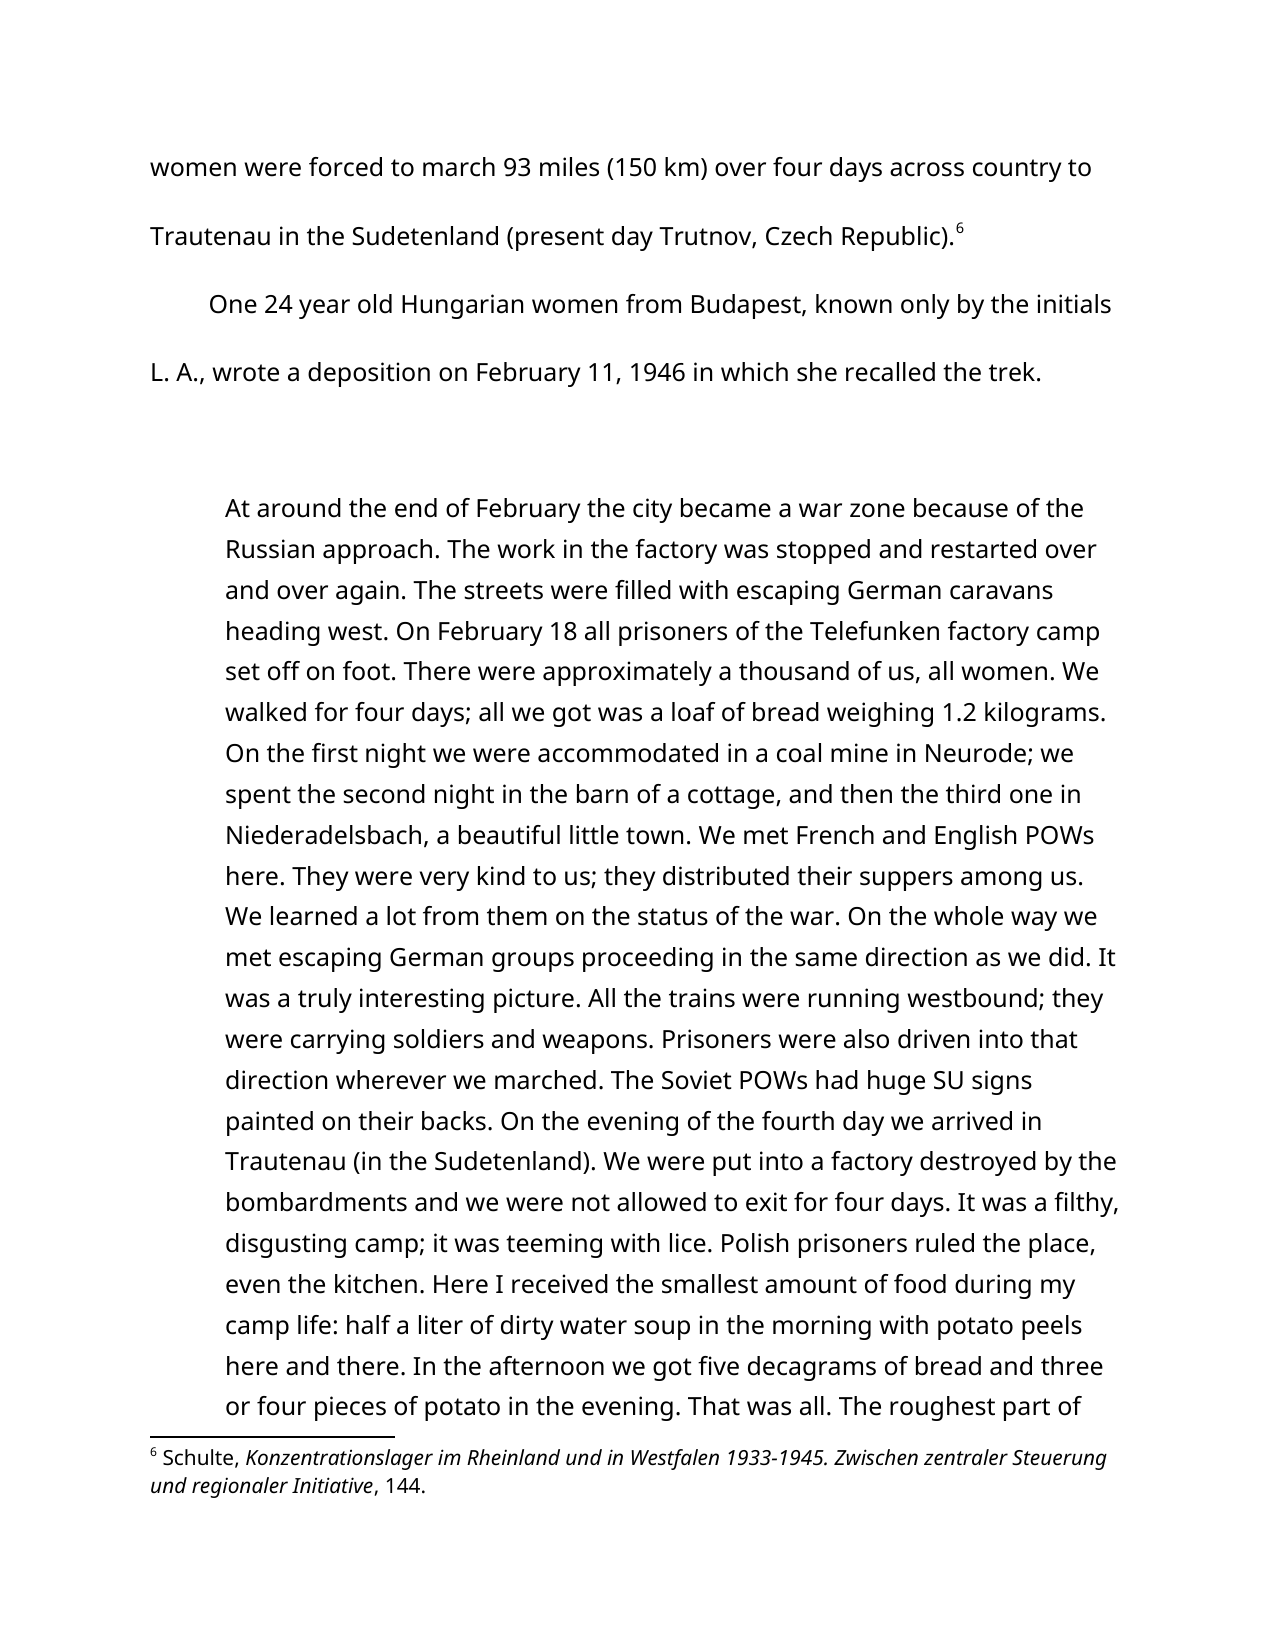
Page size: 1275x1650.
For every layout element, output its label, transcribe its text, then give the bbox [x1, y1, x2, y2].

text One 24 year old Hungarian women from Budapest, known only by the initials L. A., wrote a deposition on February 11, 1946 in which she recalled the trek. [150, 286, 1125, 388]
text Schulte, Konzentrationslager im Rheinland und in Westfalen 1933-1945. Zwischen zentraler Steuerung und regionaler Initiative, 144. [150, 1443, 1125, 1500]
text At around the end of February the city became a war zone because of the Russian approach. The work in the factory was stopped and restarted over and over again. The streets were filled with escaping German caravans heading west. On February 18 all prisoners of the Telefunken factory camp set off on foot. There were approximately a thousand of us, all women. We walked for four days; all we got was a loaf of bread weighing 1.2 kilograms. On the first night we were accommodated in a coal mine in Neurode; we spent the second night in the barn of a cottage, and then the third one in Niederadelsbach, a beautiful little town. We met French and English POWs here. They were very kind to us; they distributed their suppers among us. We learned a lot from them on the status of the war. On the whole way we met escaping German groups proceeding in the same direction as we did. It was a truly interesting picture. All the trains were running westbound; they were carrying soldiers and weapons. Prisoners were also driven into that direction wherever we marched. The Soviet POWs had huge SU signs painted on their backs. On the evening of the fourth day we arrived in Trautenau (in the Sudetenland). We were put into a factory destroyed by the bombardments and we were not allowed to exit for four days. It was a filthy, disgusting camp; it was teeming with lice. Polish prisoners ruled the place, even the kitchen. Here I received the smallest amount of food during my camp life: half a liter of dirty water soup in the morning with potato peels here and there. In the afternoon we got five decagrams of bread and three or four pieces of potato in the evening. That was all. The roughest part of [225, 491, 1125, 1423]
text women were forced to march 93 miles (150 km) over four days across country to Trautenau in the Sudetenland (present day Trutnov, Czech Republic). [150, 150, 1125, 252]
